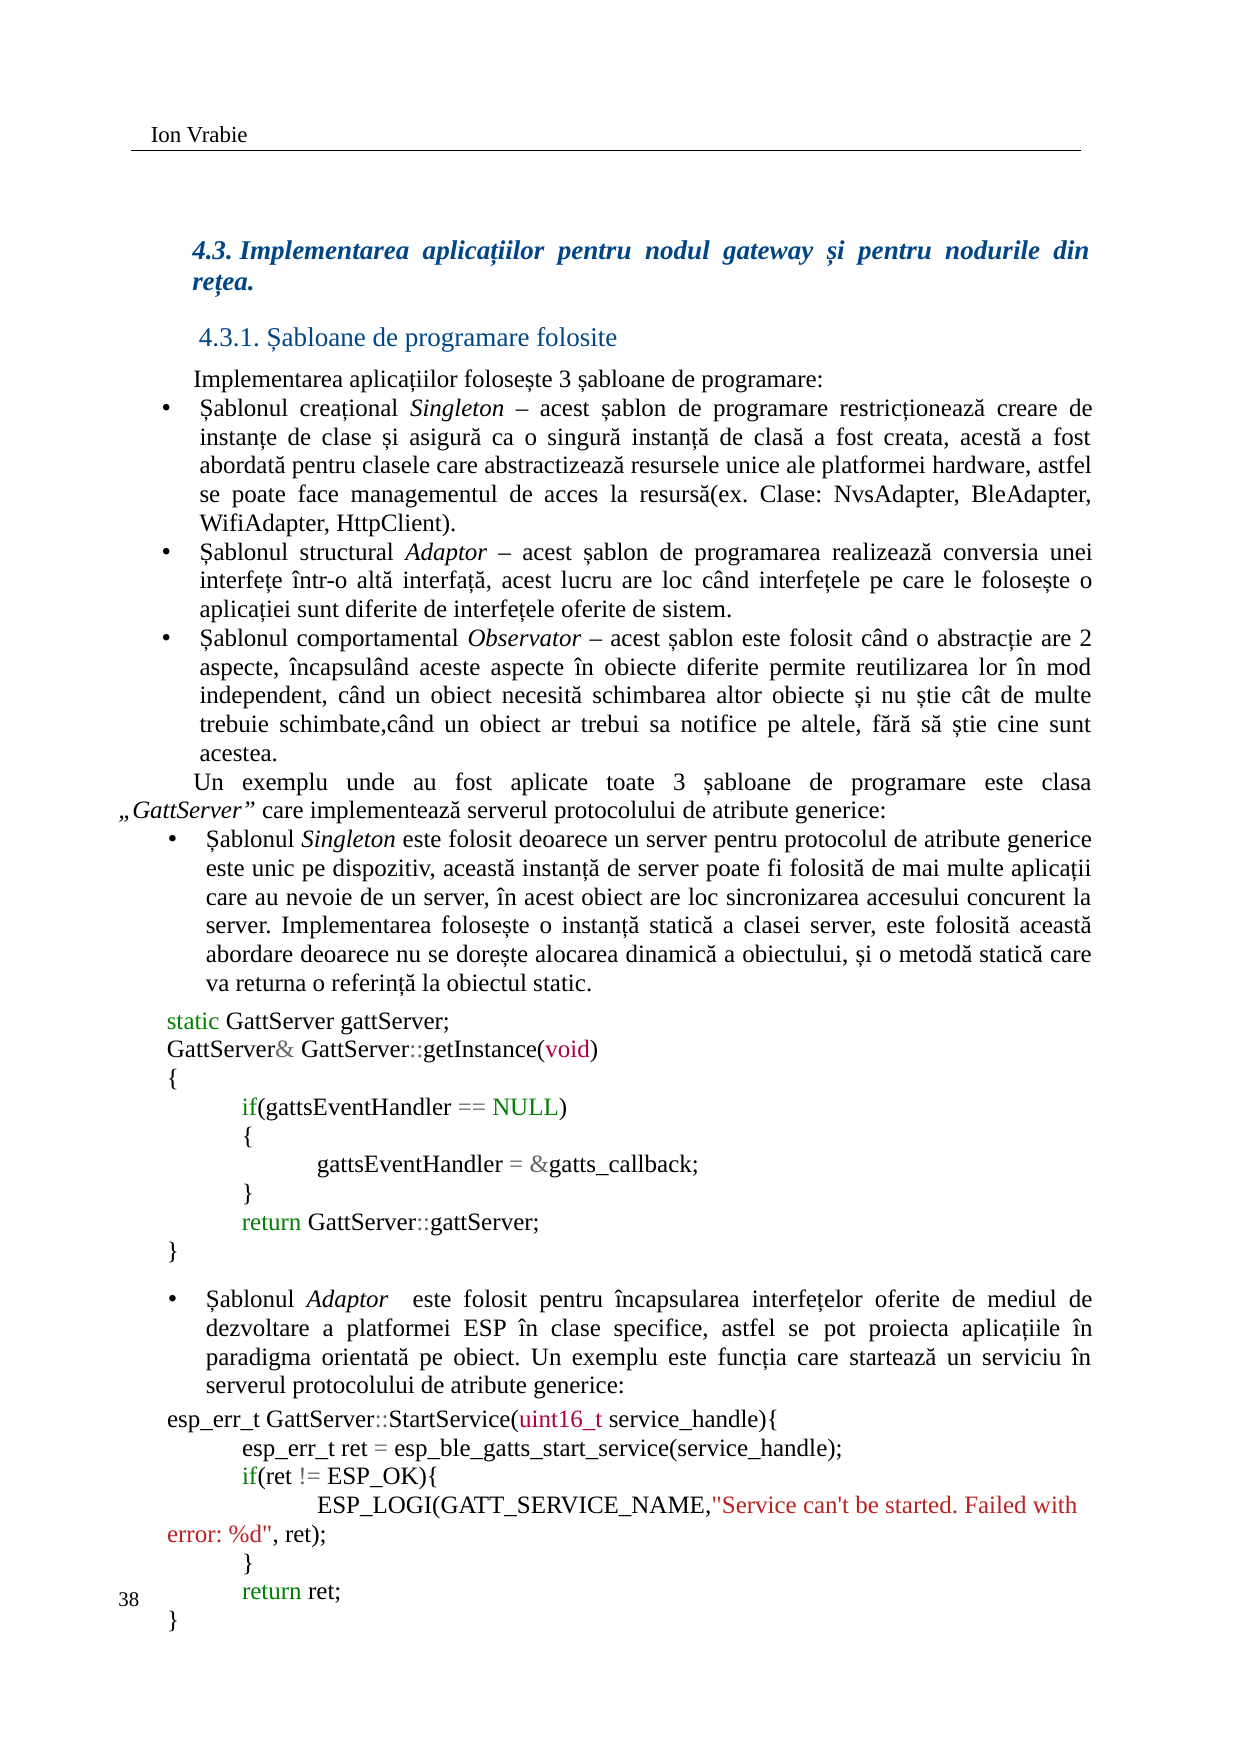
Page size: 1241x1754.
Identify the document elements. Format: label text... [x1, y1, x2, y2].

subtitle Implementarea aplicațiilor pentru nodul gateway și pentru nodurile din rețea. [192, 234, 1093, 296]
list Șablonul Singleton este folosit deoarece un server pentru protocolul de atribute generice este unic pe dispozitiv, această instanță de server poate fi folosită de mai multe aplicații care au nevoie de un server, în acest obiect are loc sincronizarea accesului concurent la server. Implementarea folosește o instanță statică a clasei server, este folosită această abordare deoarece nu se dorește alocarea dinamică a obiectului, și o metodă statică care va returna o referință la obiectul static. [168, 824, 1093, 997]
list Șablonul creațional Singleton – acest șablon de programare restricționează creare de instanțe de clase și asigură ca o singură instanță de clasă a fost creata, acestă a fost abordată pentru clasele care abstractizează resursele unice ale platformei hardware, astfel se poate face managementul de acces la resursă(ex. Clase: NvsAdapter, BleAdapter, WifiAdapter, HttpClient). [162, 393, 1093, 537]
text Un exemplu unde au fost aplicate toate 3 șabloane de programare este clasa „GattServer” care implementează serverul protocolului de atribute generice: [118, 767, 1093, 824]
list Șablonul structural Adaptor – acest șablon de programarea realizează conversia unei interfețe într-o altă interfață, acest lucru are loc când interfețele pe care le folosește o aplicației sunt diferite de interfețele oferite de sistem. [162, 537, 1093, 623]
subtitle Șabloane de programare folosite [192, 321, 1093, 352]
list Șablonul comportamental Observator – acest șablon este folosit când o abstracție are 2 aspecte, încapsulând aceste aspecte în obiecte diferite permite reutilizarea lor în mod independent, când un obiect necesită schimbarea altor obiecte și nu știe cât de multe trebuie schimbate,când un obiect ar trebui sa notifice pe altele, fără să știe cine sunt acestea. [162, 623, 1093, 767]
text Implementarea aplicațiilor folosește 3 șabloane de programare: [118, 364, 1093, 393]
list Șablonul Adaptor este folosit pentru încapsularea interfețelor oferite de mediul de dezvoltare a platformei ESP în clase specifice, astfel se pot proiecta aplicațiile în paradigma orientată pe obiect. Un exemplu este funcția care startează un serviciu în serverul protocolului de atribute generice: [168, 1284, 1093, 1399]
